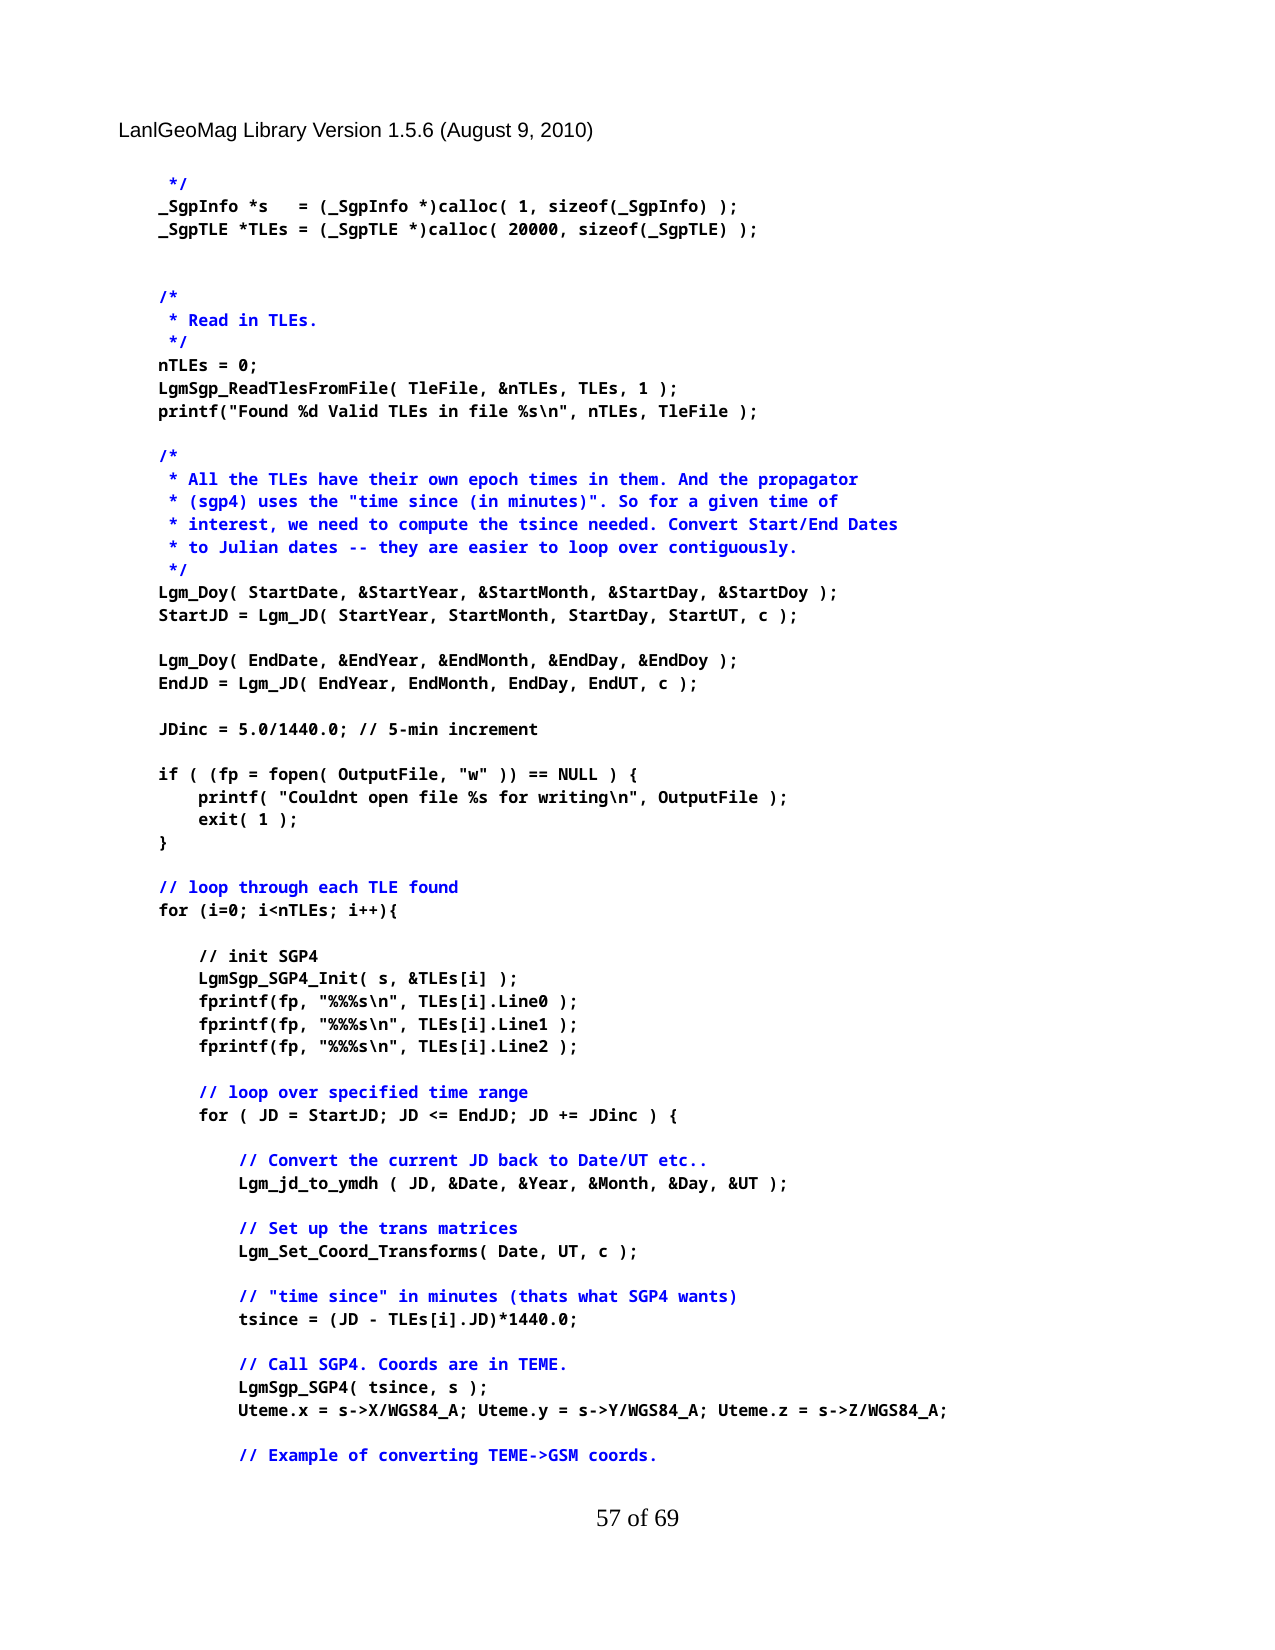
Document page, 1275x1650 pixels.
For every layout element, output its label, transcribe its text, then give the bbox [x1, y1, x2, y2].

text // loop through each TLE found [118, 876, 1157, 899]
text Lgm_Doy( StartDate, &StartYear, &StartMonth, &StartDay, &StartDoy ); [118, 581, 1157, 603]
text * All the TLEs have their own epoch times in them. And the propagator [118, 467, 1157, 490]
text for ( JD = StartJD; JD <= EndJD; JD += JDinc ) { [118, 1103, 1157, 1126]
text if ( (fp = fopen( OutputFile, "w" )) == NULL ) { [118, 762, 1157, 785]
text */ [118, 172, 1157, 195]
text /* [118, 444, 1157, 467]
text * Read in TLEs. [118, 308, 1157, 331]
text } [118, 831, 1157, 853]
text // Call SGP4. Coords are in TEME. [118, 1353, 1157, 1376]
text nTLEs = 0; [118, 354, 1157, 376]
text // Convert the current JD back to Date/UT etc.. [118, 1148, 1157, 1171]
text fprintf(fp, "%%%s\n", TLEs[i].Line2 ); [118, 1035, 1157, 1058]
text LgmSgp_SGP4( tsince, s ); [118, 1376, 1157, 1398]
text * interest, we need to compute the tsince needed. Convert Start/End Dates [118, 513, 1157, 535]
text fprintf(fp, "%%%s\n", TLEs[i].Line0 ); [118, 989, 1157, 1012]
text * (sgp4) uses the "time since (in minutes)". So for a given time of [118, 490, 1157, 513]
text tsince = (JD - TLEs[i].JD)*1440.0; [118, 1307, 1157, 1330]
text Lgm_Set_Coord_Transforms( Date, UT, c ); [118, 1239, 1157, 1262]
text EndJD = Lgm_JD( EndYear, EndMonth, EndDay, EndUT, c ); [118, 672, 1157, 694]
text */ [118, 331, 1157, 354]
text // init SGP4 [118, 944, 1157, 967]
text /* [118, 286, 1157, 308]
text for (i=0; i<nTLEs; i++){ [118, 899, 1157, 921]
text JDinc = 5.0/1440.0; // 5-min increment [118, 717, 1157, 740]
text printf("Found %d Valid TLEs in file %s\n", nTLEs, TleFile ); [118, 399, 1157, 422]
text Lgm_Doy( EndDate, &EndYear, &EndMonth, &EndDay, &EndDoy ); [118, 649, 1157, 672]
text StartJD = Lgm_JD( StartYear, StartMonth, StartDay, StartUT, c ); [118, 603, 1157, 626]
text LgmSgp_SGP4_Init( s, &TLEs[i] ); [118, 967, 1157, 989]
text // Set up the trans matrices [118, 1217, 1157, 1239]
text exit( 1 ); [118, 808, 1157, 831]
text // loop over specified time range [118, 1080, 1157, 1103]
text _SgpTLE *TLEs = (_SgpTLE *)calloc( 20000, sizeof(_SgpTLE) ); [118, 217, 1157, 240]
text _SgpInfo *s = (_SgpInfo *)calloc( 1, sizeof(_SgpInfo) ); [118, 195, 1157, 217]
text // "time since" in minutes (thats what SGP4 wants) [118, 1285, 1157, 1307]
text */ [118, 558, 1157, 581]
text Lgm_jd_to_ymdh ( JD, &Date, &Year, &Month, &Day, &UT ); [118, 1171, 1157, 1194]
text LgmSgp_ReadTlesFromFile( TleFile, &nTLEs, TLEs, 1 ); [118, 376, 1157, 399]
text // Example of converting TEME->GSM coords. [118, 1444, 1157, 1466]
text Uteme.x = s->X/WGS84_A; Uteme.y = s->Y/WGS84_A; Uteme.z = s->Z/WGS84_A; [118, 1398, 1157, 1421]
text * to Julian dates -- they are easier to loop over contiguously. [118, 535, 1157, 558]
text fprintf(fp, "%%%s\n", TLEs[i].Line1 ); [118, 1012, 1157, 1035]
text printf( "Couldnt open file %s for writing\n", OutputFile ); [118, 785, 1157, 808]
